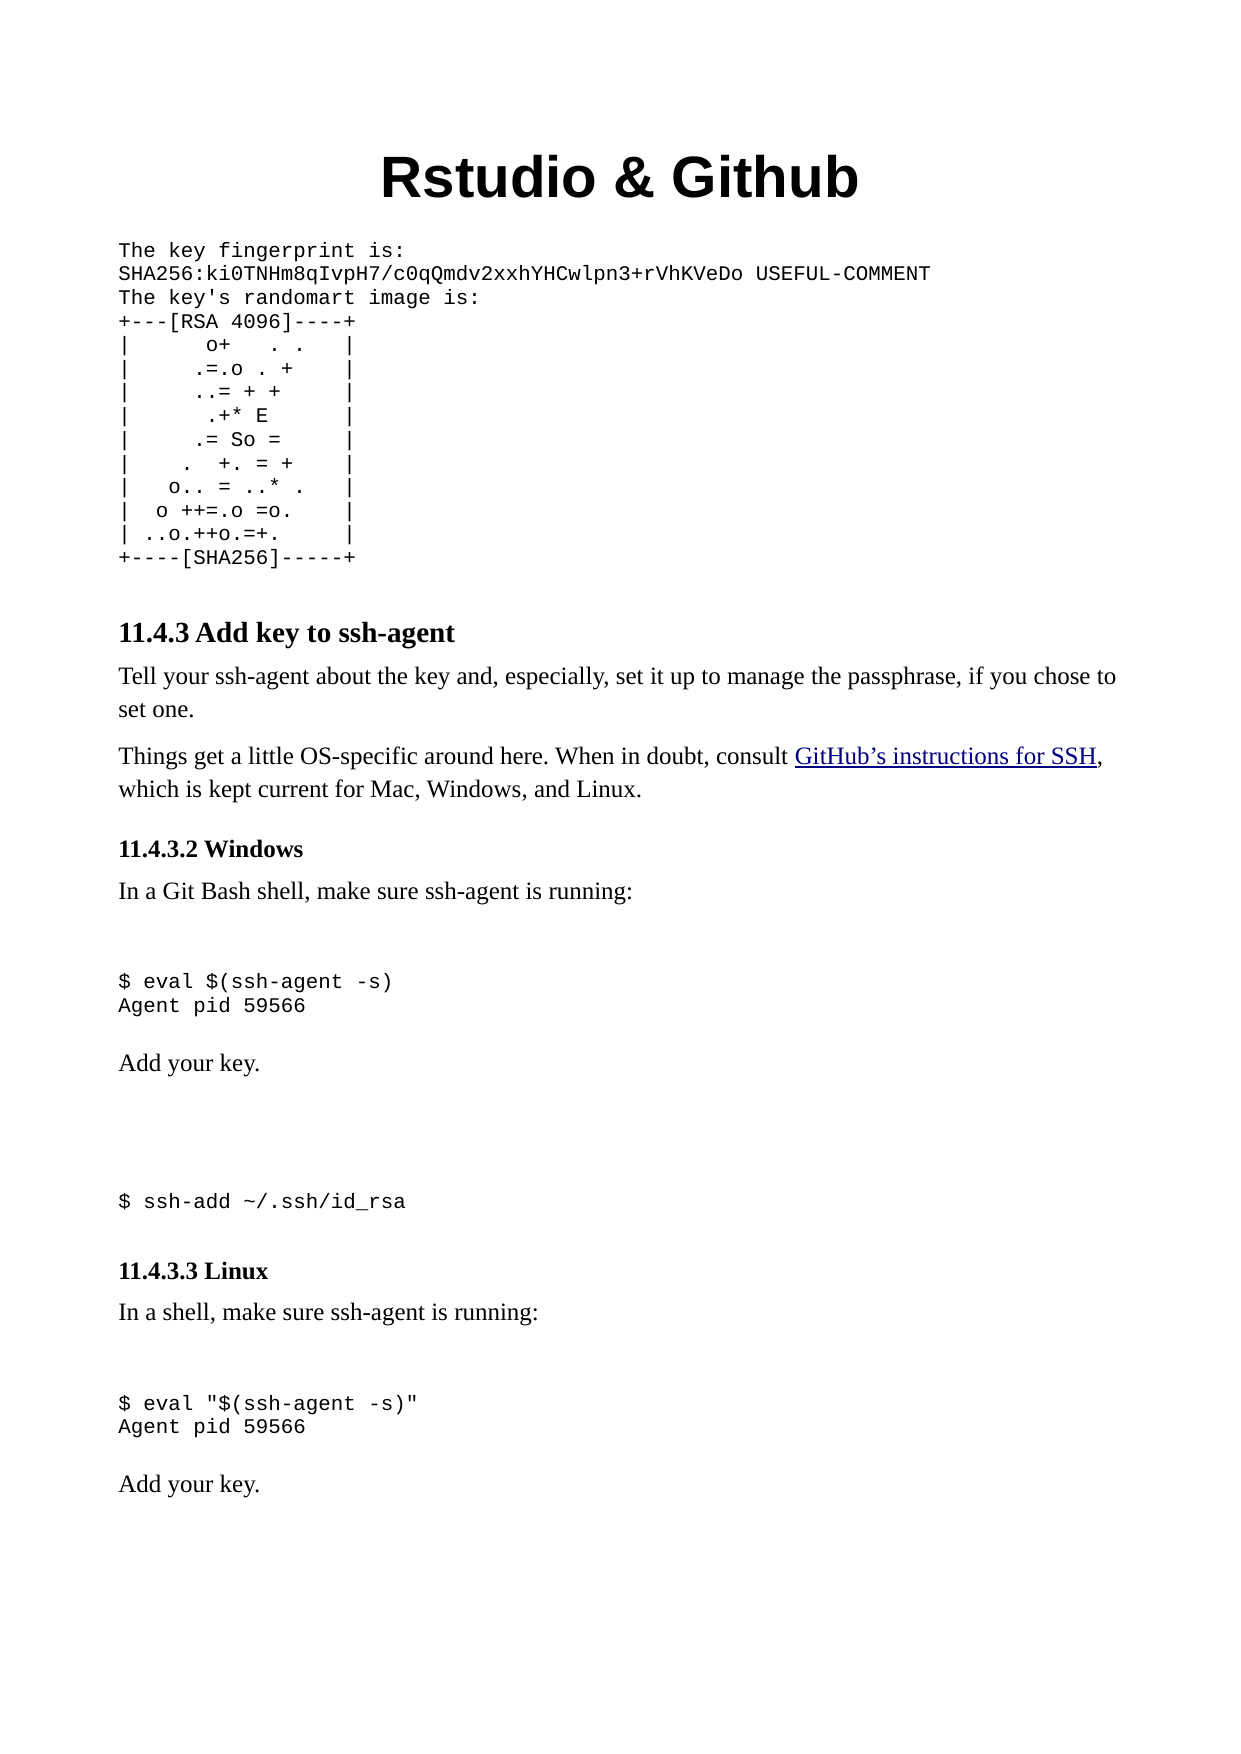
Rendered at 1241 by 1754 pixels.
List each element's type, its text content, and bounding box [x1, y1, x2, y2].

subtitle 11.4.3.2 Windows [118, 834, 1122, 863]
text In a Git Bash shell, make sure ssh-agent is running: [118, 876, 1122, 904]
text Add your key. [118, 1469, 1122, 1498]
subtitle 11.4.3 Add key to ssh-agent [118, 615, 1122, 648]
text | . +. = + | [118, 452, 1122, 476]
text +---[RSA 4096]----+ [118, 311, 1122, 334]
text | o.. = ..* . | [118, 476, 1122, 500]
text Tell your ssh-agent about the key and, especially, set it up to manage the passphrase, if you chose to set one. [118, 661, 1122, 723]
text | o ++=.o =o. | [118, 500, 1122, 523]
text SHA256:ki0TNHm8qIvpH7/c0qQmdv2xxhYHCwlpn3+rVhKVeDo USEFUL-COMMENT [118, 263, 1122, 287]
text $ eval $(ssh-agent -s) [118, 971, 1122, 995]
text | .+* E | [118, 405, 1122, 429]
text Things get a little OS-specific around here. When in doubt, consult GitHub’s instructions for SSH, which is kept current for Mac, Windows, and Linux. [118, 741, 1122, 803]
text The key's randomart image is: [118, 287, 1122, 311]
text $ ssh-add ~/.ssh/id_rsa [118, 1191, 1122, 1214]
text The key fingerprint is: [118, 240, 1122, 263]
text Agent pid 59566 [118, 1416, 1122, 1440]
text Add your key. [118, 1048, 1122, 1077]
text | o+ . . | [118, 334, 1122, 358]
text +----[SHA256]-----+ [118, 547, 1122, 571]
subtitle 11.4.3.3 Linux [118, 1256, 1122, 1285]
text In a shell, make sure ssh-agent is running: [118, 1297, 1122, 1326]
text $ eval "$(ssh-agent -s)" [118, 1393, 1122, 1416]
text | .=.o . + | [118, 358, 1122, 382]
text | .= So = | [118, 429, 1122, 452]
text | ..o.++o.=+. | [118, 523, 1122, 547]
text | ..= + + | [118, 382, 1122, 405]
text Agent pid 59566 [118, 995, 1122, 1018]
